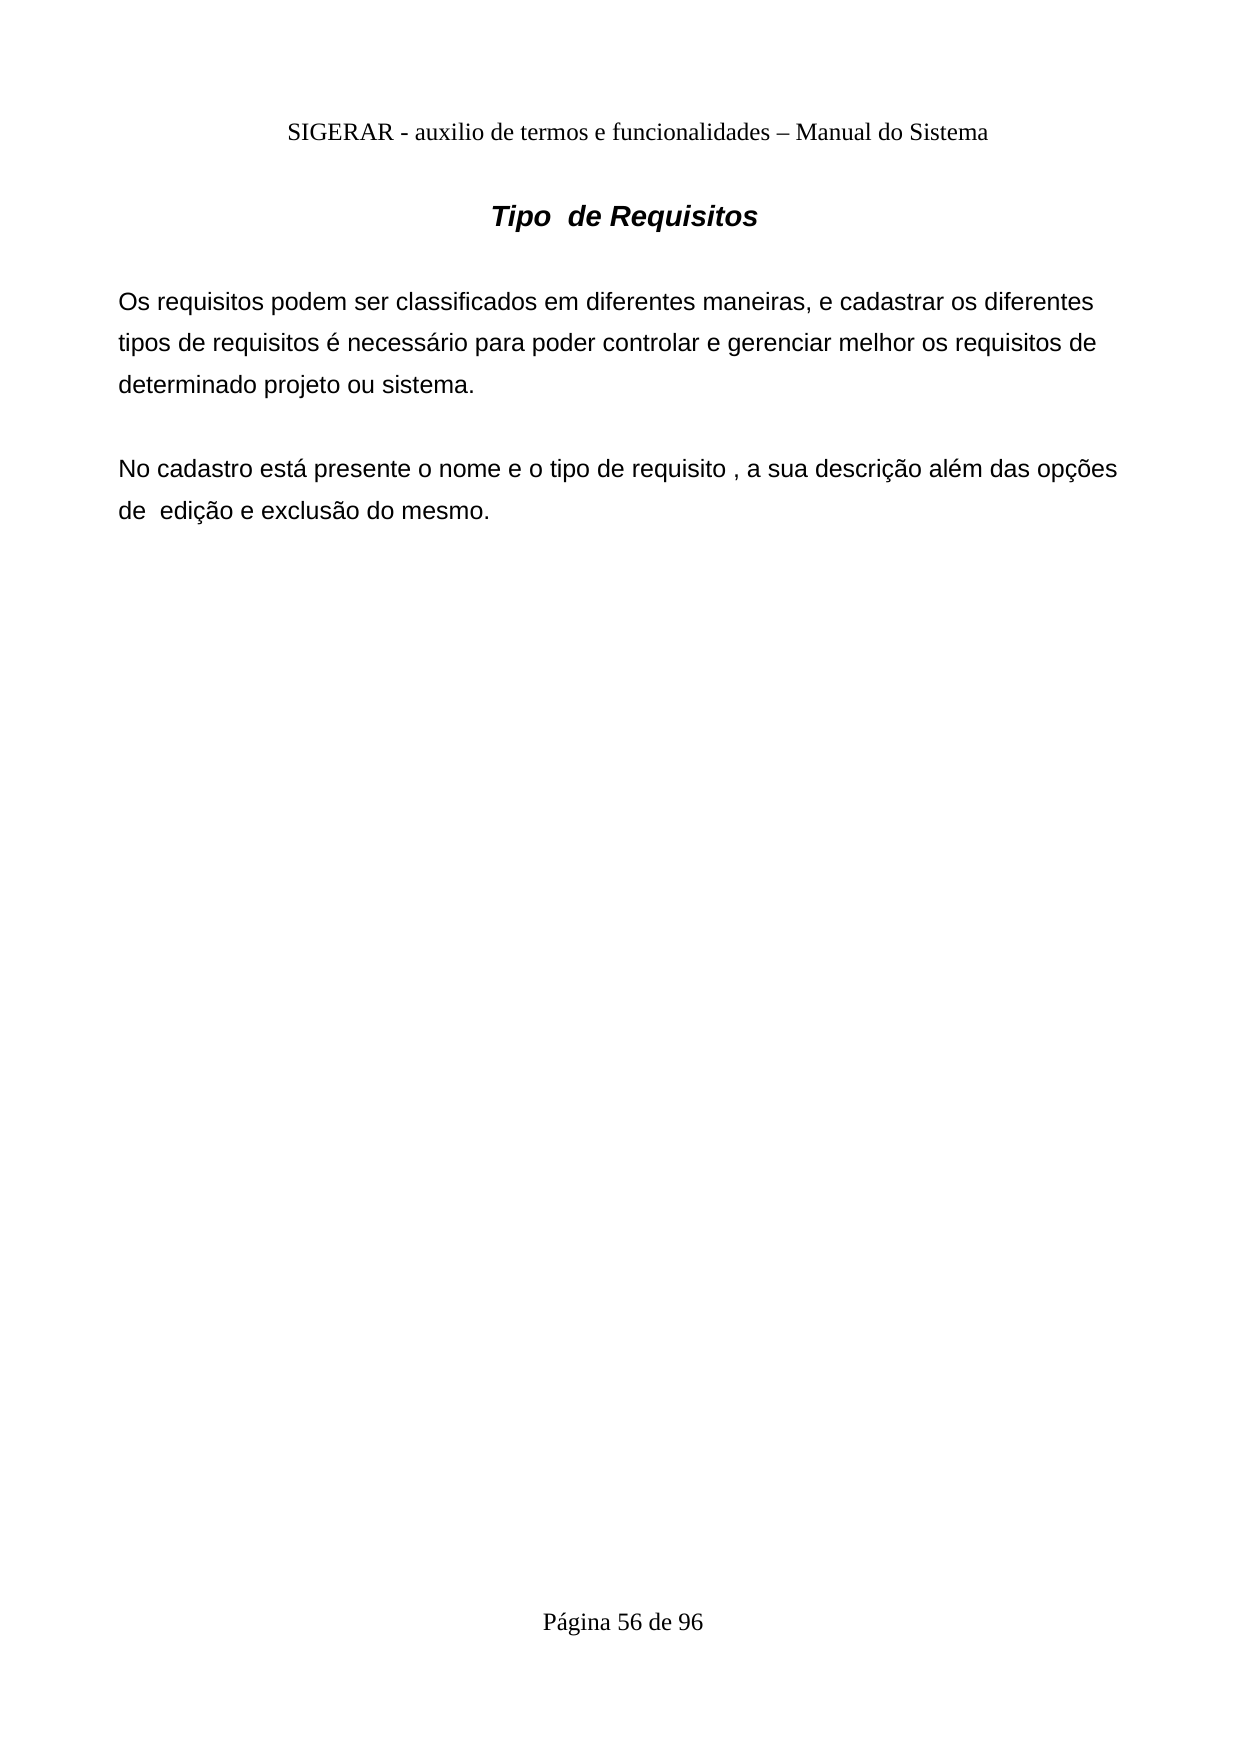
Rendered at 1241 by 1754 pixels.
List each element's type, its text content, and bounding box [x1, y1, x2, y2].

text No cadastro está presente o nome e o tipo de requisito , a sua descrição além das opções de edição e exclusão do mesmo. [118, 455, 1134, 524]
text Os requisitos podem ser classificados em diferentes maneiras, e cadastrar os diferentes tipos de requisitos é necessário para poder controlar e gerenciar melhor os requisitos de determinado projeto ou sistema. [118, 287, 1134, 399]
subtitle Tipo de Requisitos [118, 200, 1134, 233]
